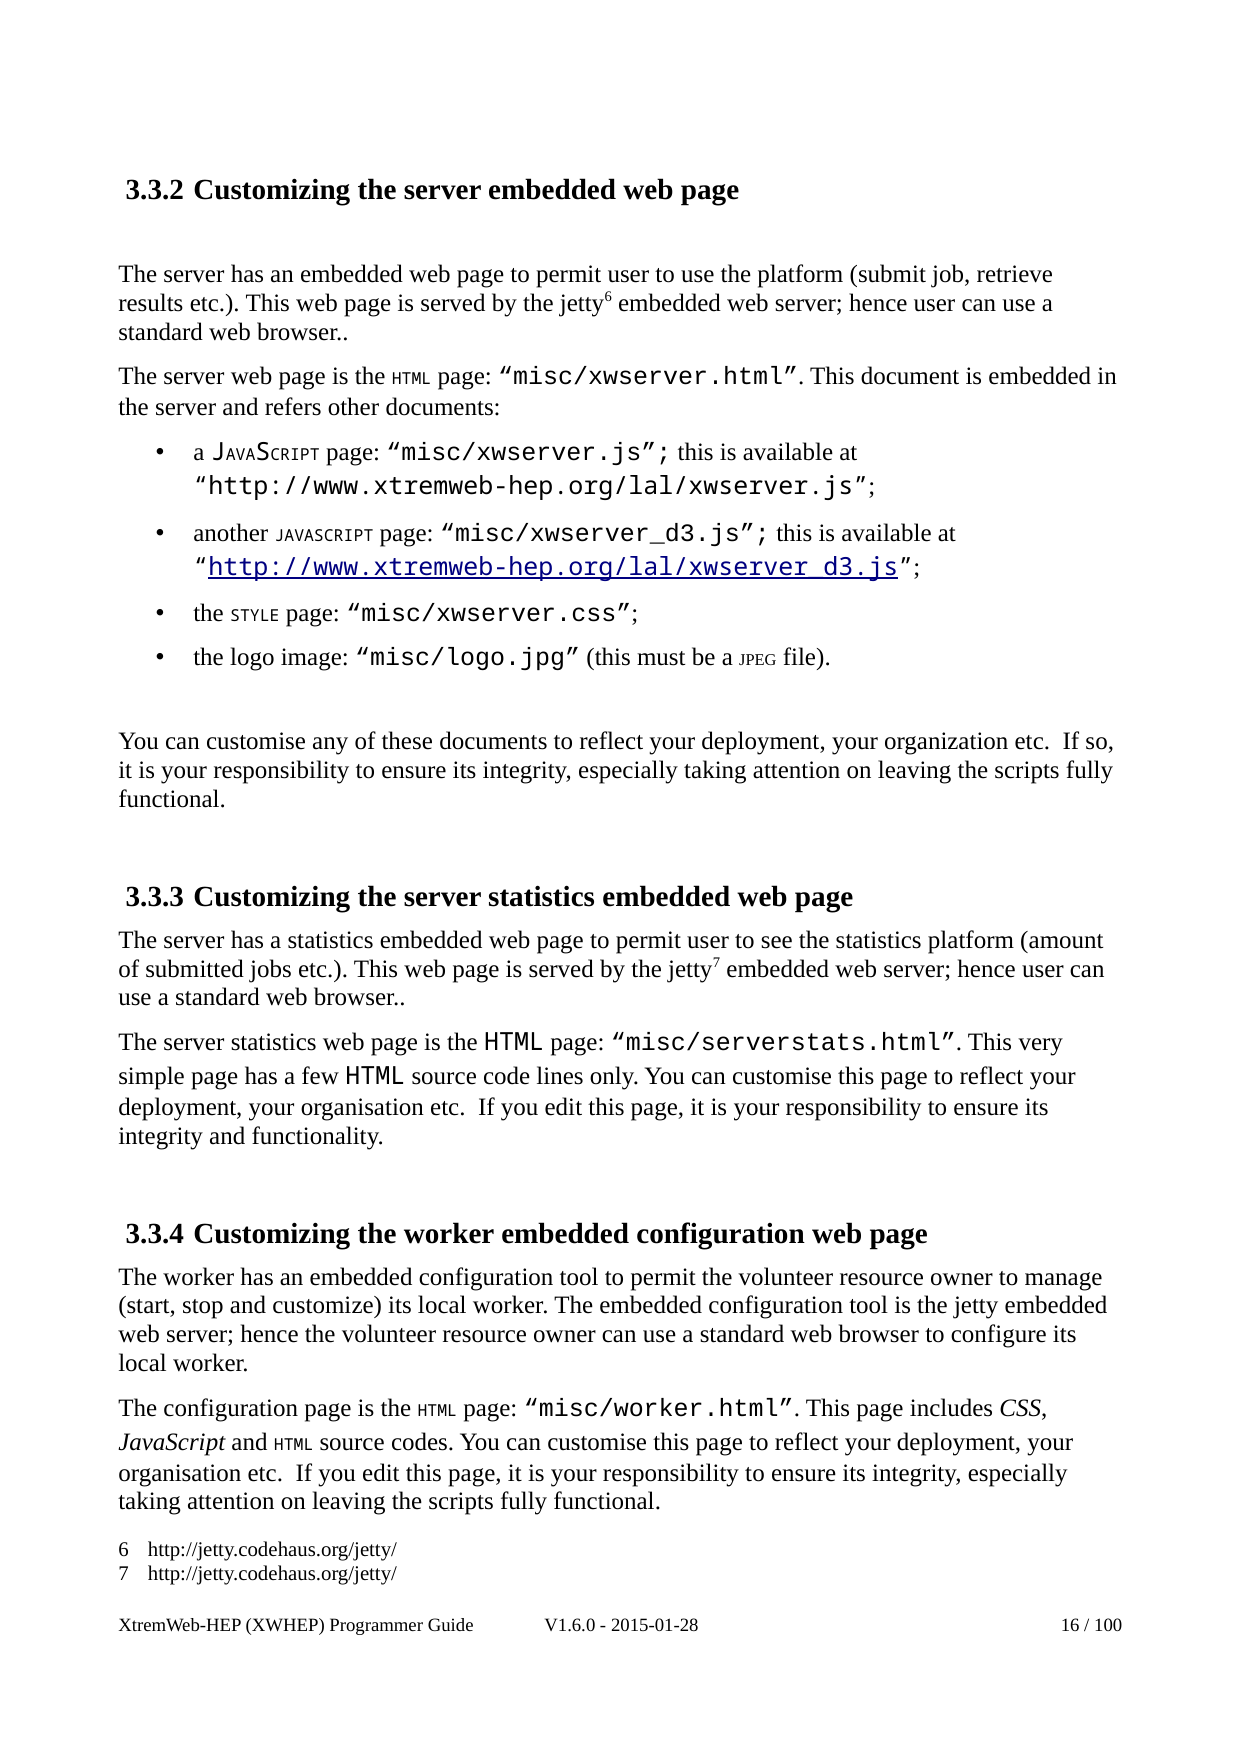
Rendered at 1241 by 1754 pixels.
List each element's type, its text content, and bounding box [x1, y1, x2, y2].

text The server has a statistics embedded web page to permit user to see the statistics platform (amount of submitted jobs etc.). This web page is served by the jetty embedded web server; hence user can use a standard web browser.. [118, 925, 1122, 1011]
list a JavaScript page: “misc/xwserver.js”; this is available at “http://www.xtremweb-hep.org/lal/xwserver.js”; [156, 433, 1122, 502]
text The server statistics web page is the HTML page: “misc/serverstats.html”. This very simple page has a few HTML source code lines only. You can customise this page to reflect your deployment, your organisation etc. If you edit this page, it is your responsibility to ensure its integrity and functionality. [118, 1024, 1122, 1149]
list the logo image: “misc/logo.jpg” (this must be a jpeg file). [156, 642, 1122, 673]
text The server has an embedded web page to permit user to use the platform (submit job, retrieve results etc.). This web page is served by the jetty embedded web server; hence user can use a standard web browser.. [118, 259, 1122, 345]
list the style page: “misc/xwserver.css”; [156, 595, 1122, 629]
subtitle Customizing the worker embedded configuration web page [118, 1216, 1122, 1249]
text http://jetty.codehaus.org/jetty/ [118, 1537, 1122, 1561]
list another javascript page: “misc/xwserver_d3.js”; this is available at “http://www.xtremweb-hep.org/lal/xwserver_d3.js”; [156, 514, 1122, 583]
text http://jetty.codehaus.org/jetty/ [118, 1561, 1122, 1585]
text You can customise any of these documents to reflect your deployment, your organization etc. If so, it is your responsibility to ensure its integrity, especially taking attention on leaving the scripts fully functional. [118, 726, 1122, 813]
text The configuration page is the html page: “misc/worker.html”. This page includes CSS, JavaScript and html source codes. You can customise this page to reflect your deployment, your organisation etc. If you edit this page, it is your responsibility to ensure its integrity, especially taking attention on leaving the scripts fully functional. [118, 1389, 1122, 1515]
subtitle Customizing the server embedded web page [118, 172, 1122, 205]
text The server web page is the html page: “misc/xwserver.html”. This document is embedded in the server and refers other documents: [118, 358, 1122, 421]
subtitle Customizing the server statistics embedded web page [118, 879, 1122, 912]
text The worker has an embedded configuration tool to permit the volunteer resource owner to manage (start, stop and customize) its local worker. The embedded configuration tool is the jetty embedded web server; hence the volunteer resource owner can use a standard web browser to configure its local worker. [118, 1262, 1122, 1377]
